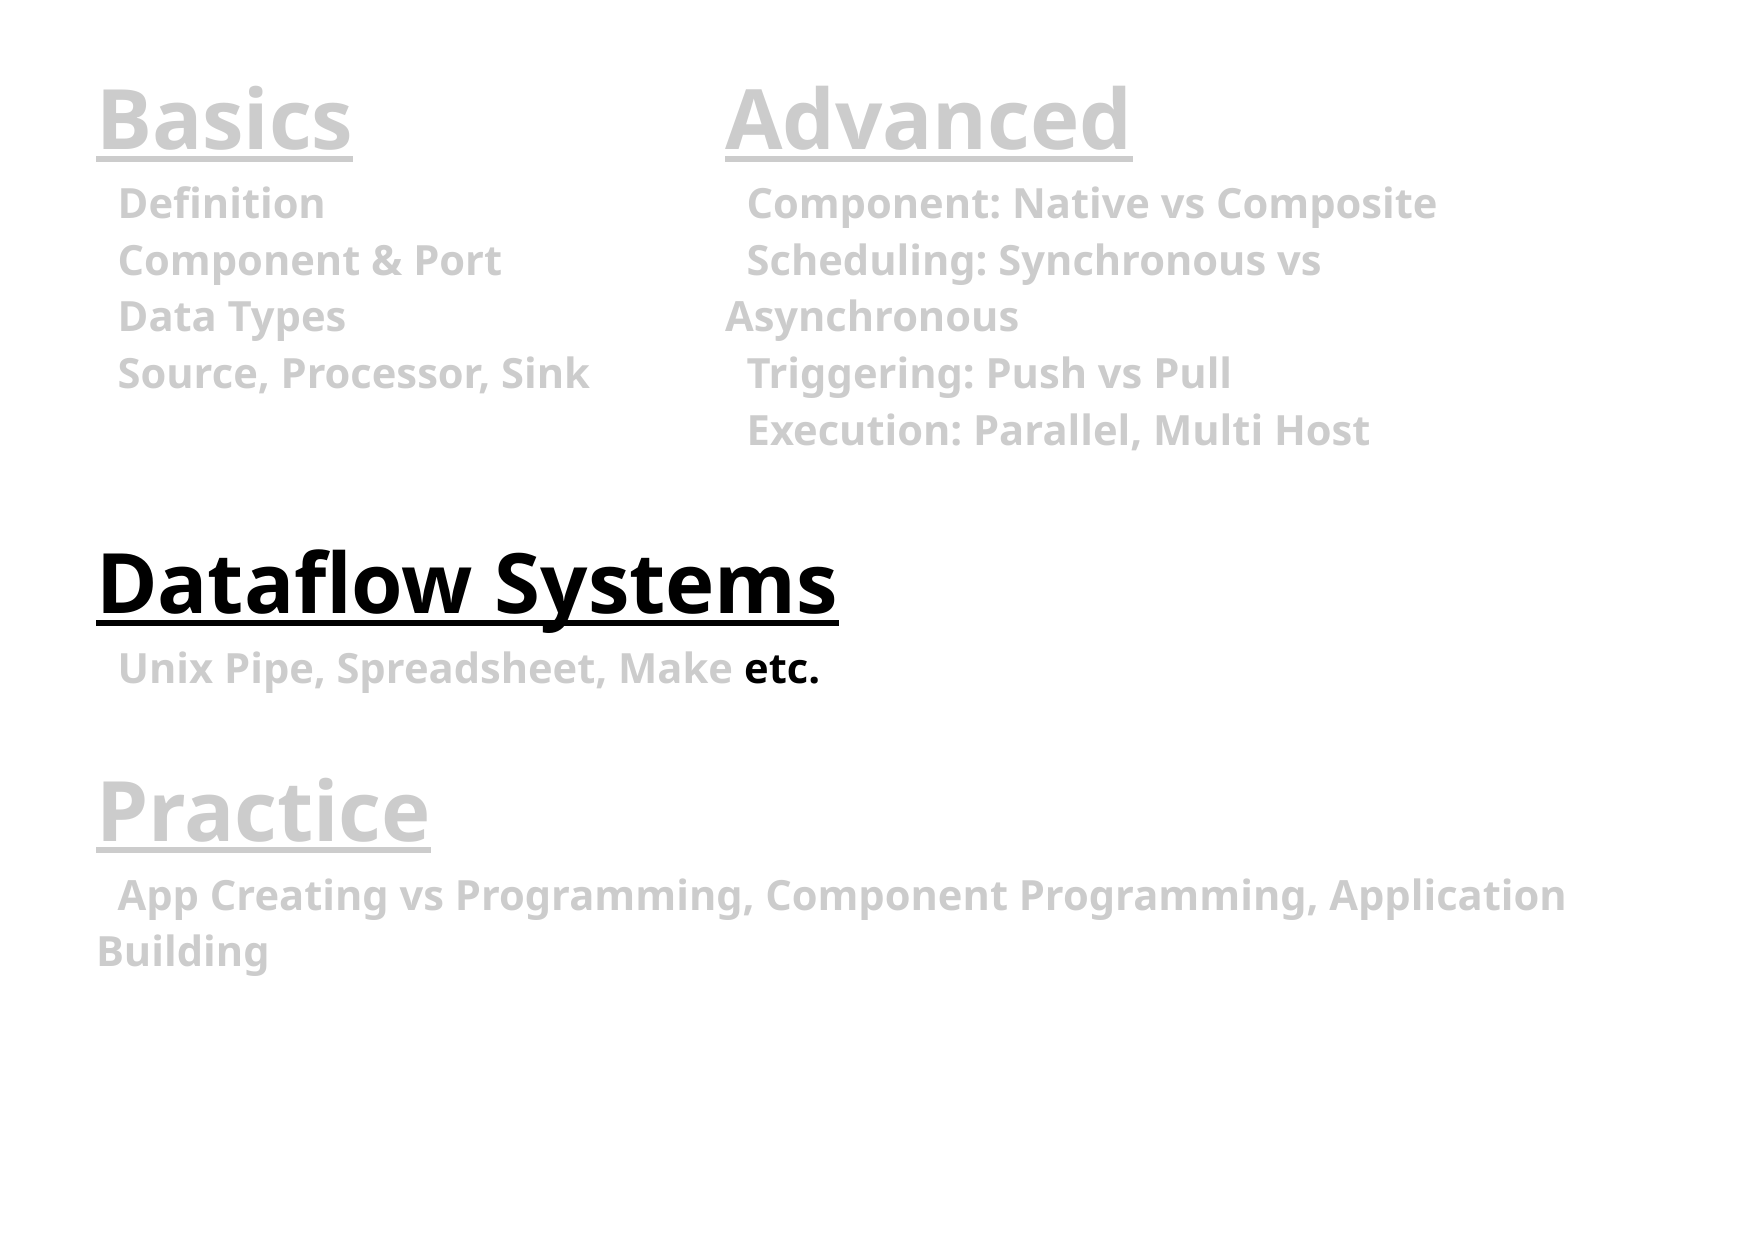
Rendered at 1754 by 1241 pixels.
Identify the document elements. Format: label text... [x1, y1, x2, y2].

table_cell Component: Native vs Composite Scheduling: Synchronous vs Asynchronous Triggering: Push vs Pull Execution: Parallel, Multi Host [725, 174, 1613, 468]
text Unix Pipe, Spreadsheet, Make etc. [96, 638, 1699, 695]
table_cell Definition Component & Port Data Types Source, Processor, Sink [96, 174, 725, 468]
table_header Advanced [725, 60, 1613, 174]
text App Creating vs Programming, Component Programming, Application Building [96, 866, 1699, 979]
text Dataflow Systems [96, 525, 1699, 638]
table_header Basics [96, 60, 725, 174]
text Practice [96, 695, 1699, 866]
